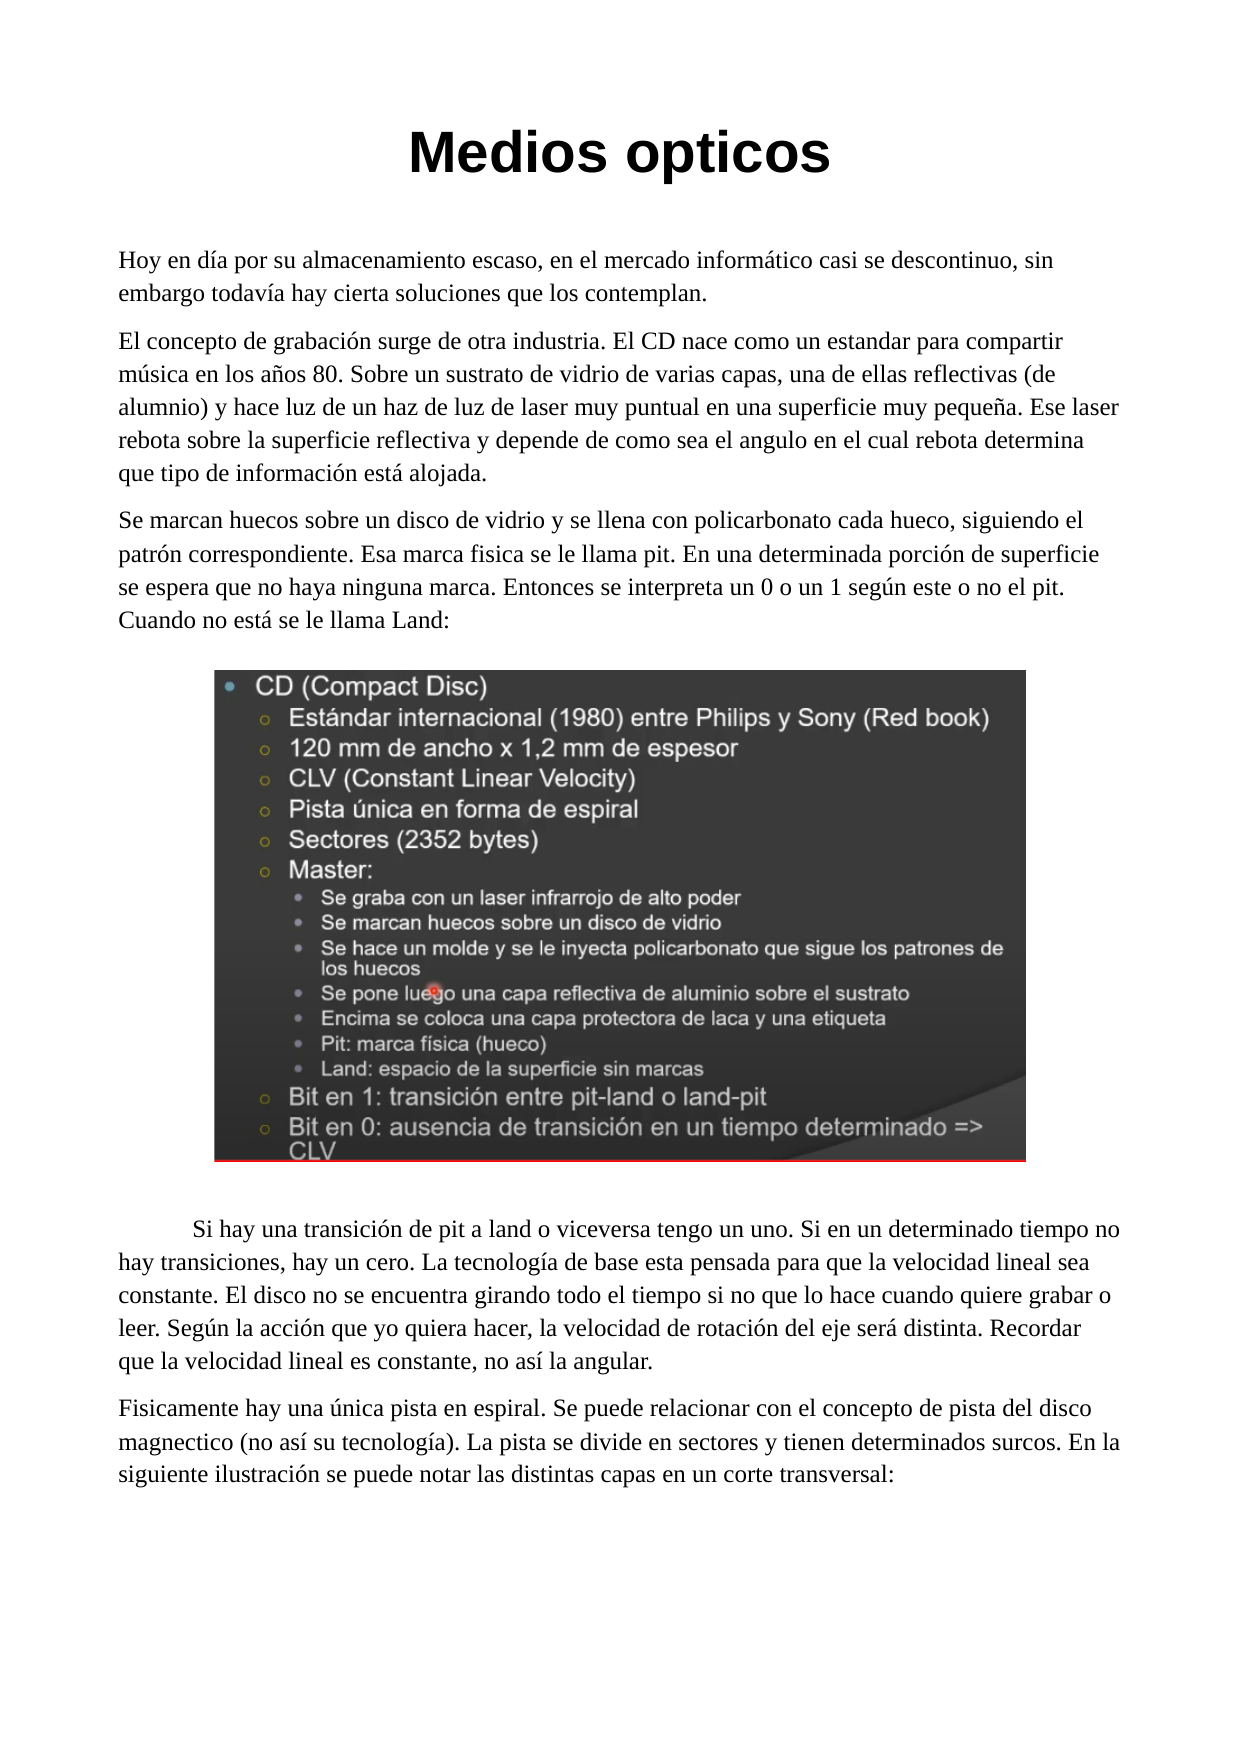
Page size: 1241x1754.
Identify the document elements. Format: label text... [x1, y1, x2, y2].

text Si hay una transición de pit a land o viceversa tengo un uno. Si en un determinado tiempo no hay transiciones, hay un cero. La tecnología de base esta pensada para que la velocidad lineal sea constante. El disco no se encuentra girando todo el tiempo si no que lo hace cuando quiere grabar o leer. Según la acción que yo quiera hacer, la velocidad de rotación del eje será distinta. Recordar que la velocidad lineal es constante, no así la angular. [118, 1214, 1122, 1375]
picture [214, 670, 1026, 1162]
text El concepto de grabación surge de otra industria. El CD nace como un estandar para compartir música en los años 80. Sobre un sustrato de vidrio de varias capas, una de ellas reflectivas (de alumnio) y hace luz de un haz de luz de laser muy puntual en una superficie muy pequeña. Ese laser rebota sobre la superficie reflectiva y depende de como sea el angulo en el cual rebota determina que tipo de información está alojada. [118, 326, 1122, 487]
text Hoy en día por su almacenamiento escaso, en el mercado informático casi se descontinuo, sin embargo todavía hay cierta soluciones que los contemplan. [118, 245, 1122, 307]
text Se marcan huecos sobre un disco de vidrio y se llena con policarbonato cada hueco, siguiendo el patrón correspondiente. Esa marca fisica se le llama pit. En una determinada porción de superficie se espera que no haya ninguna marca. Entonces se interpreta un 0 o un 1 según este o no el pit. Cuando no está se le llama Land: [118, 506, 1122, 633]
text Fisicamente hay una única pista en espiral. Se puede relacionar con el concepto de pista del disco magnectico (no así su tecnología). La pista se divide en sectores y tienen determinados surcos. En la siguiente ilustración se puede notar las distintas capas en un corte transversal: [118, 1393, 1122, 1488]
title Medios opticos [118, 118, 1122, 185]
